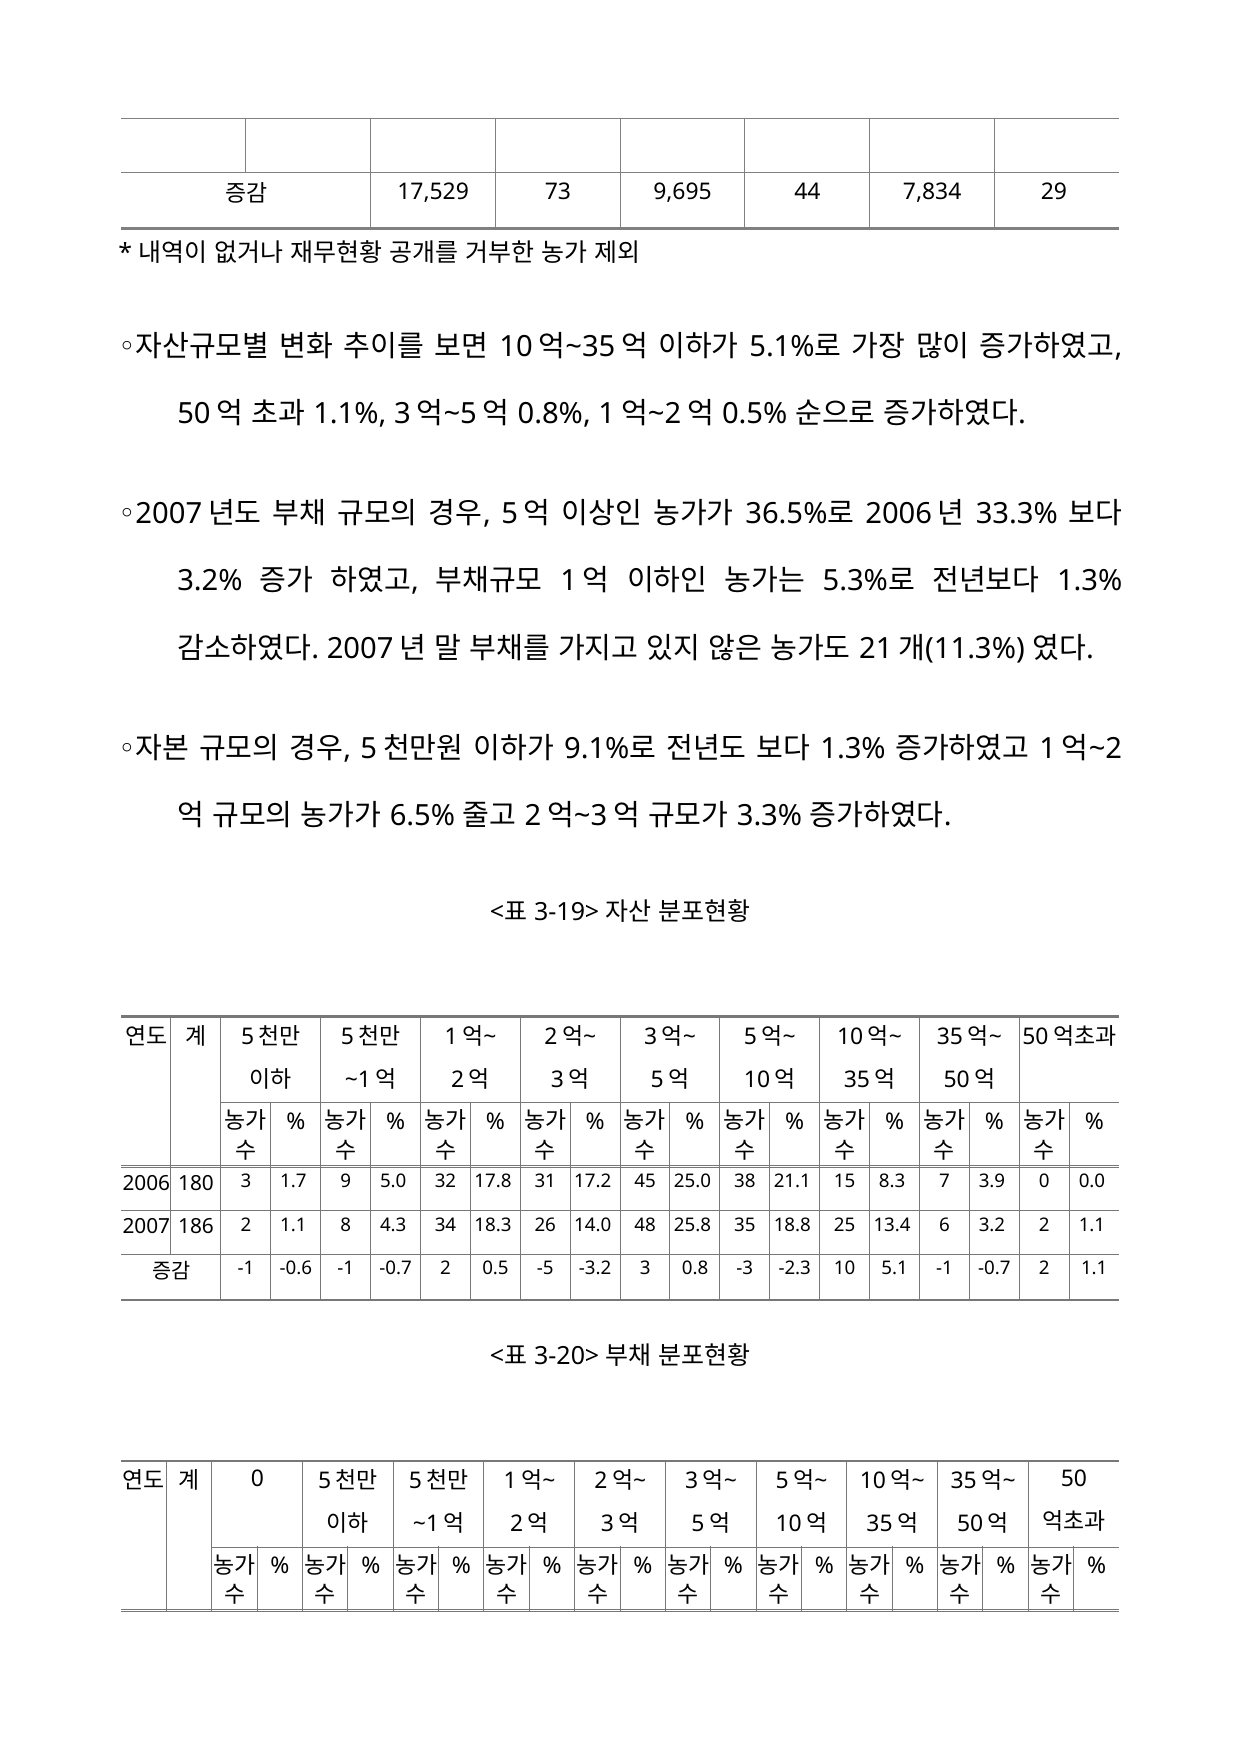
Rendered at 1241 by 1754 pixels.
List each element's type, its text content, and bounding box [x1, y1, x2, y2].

table_cell 14.0 [571, 1211, 620, 1254]
table_cell -1 [221, 1255, 270, 1299]
table_cell [621, 119, 744, 172]
table_cell 2 [221, 1211, 270, 1254]
table_cell 17,529 [371, 173, 495, 227]
table_header 35억~ 50억 [938, 1462, 1028, 1546]
table_cell 농가수 [847, 1548, 892, 1609]
table_cell 농가수 [303, 1548, 347, 1609]
table_cell 29 [995, 173, 1119, 227]
table_cell 25 [820, 1211, 869, 1254]
table_cell -0.7 [371, 1255, 420, 1299]
table_cell 17.2 [571, 1168, 620, 1210]
table_header 1억~ 2억 [484, 1462, 574, 1546]
table_cell 6 [920, 1211, 969, 1254]
table_cell 증감 [121, 1255, 220, 1299]
table_cell 7 [920, 1168, 969, 1210]
text <표 3-19> 자산 분포현황 [118, 891, 1122, 927]
table_cell 10 [820, 1255, 869, 1299]
table_cell % [471, 1103, 520, 1165]
table_cell [870, 119, 994, 172]
table_cell % [670, 1103, 719, 1165]
table_header 3억~ 5억 [666, 1462, 756, 1546]
table_cell 44 [745, 173, 869, 227]
table_cell 5.1 [870, 1255, 919, 1299]
table_cell 0 [1020, 1168, 1069, 1210]
text * 내역이 없거나 재무현황 공개를 거부한 농가 제외 [118, 232, 1122, 269]
table_cell 48 [621, 1211, 669, 1254]
table_cell -5 [521, 1255, 570, 1299]
table_header 50억초과 [1020, 1018, 1119, 1102]
table_cell 농가수 [938, 1548, 982, 1609]
table_cell 농가수 [575, 1548, 620, 1609]
table_cell 농가수 [720, 1103, 769, 1165]
table_header 5천만 이하 [303, 1462, 393, 1546]
table_cell % [530, 1548, 574, 1609]
table_header 3억~ 5억 [621, 1018, 719, 1102]
table_cell 5.0 [371, 1168, 420, 1210]
table_cell 농가수 [212, 1548, 257, 1609]
table_cell % [870, 1103, 919, 1165]
table_cell 2006 [121, 1168, 170, 1210]
table_cell % [271, 1103, 320, 1165]
table_header 5억~ 10억 [757, 1462, 846, 1546]
table_cell 34 [421, 1211, 470, 1254]
table_cell 18.3 [471, 1211, 520, 1254]
table_cell 9 [321, 1168, 370, 1210]
table_header 계 [171, 1018, 220, 1165]
table_cell % [711, 1548, 756, 1609]
table_cell 17.8 [471, 1168, 520, 1210]
table_header 10억~ 35억 [847, 1462, 937, 1546]
table_cell % [893, 1548, 937, 1609]
table_cell [745, 119, 869, 172]
table_header 2억~ 3억 [575, 1462, 665, 1546]
table_cell 180 [171, 1168, 220, 1210]
table_cell -2.3 [770, 1255, 819, 1299]
table_cell 25.0 [670, 1168, 719, 1210]
text ◦자산규모별 변화 추이를 보면 10억~35억 이하가 5.1%로 가장 많이 증가하였고, 50억 초과 1.1%, 3억~5억 0.8%, 1억~2억 0.5% 순으로 증가하였다. [118, 322, 1122, 432]
table_cell -1 [321, 1255, 370, 1299]
table_header 0 [212, 1462, 302, 1546]
table_cell 15 [820, 1168, 869, 1210]
table_cell -3 [720, 1255, 769, 1299]
table_header 5천만 ~1억 [394, 1462, 483, 1546]
table_cell 농가수 [757, 1548, 801, 1609]
table_cell 25.8 [670, 1211, 719, 1254]
table_cell 농가수 [1020, 1103, 1069, 1165]
table_cell 농가수 [394, 1548, 438, 1609]
table_cell 18.8 [770, 1211, 819, 1254]
table_cell 농가수 [421, 1103, 470, 1165]
table_cell 2 [1020, 1255, 1069, 1299]
table_cell 농가수 [321, 1103, 370, 1165]
table_cell 증감 [121, 173, 370, 227]
table_header 10억~ 35억 [820, 1018, 919, 1102]
table_cell [121, 119, 245, 172]
table_cell -0.6 [271, 1255, 320, 1299]
table_header 5천만 ~1억 [321, 1018, 420, 1102]
table_cell 21.1 [770, 1168, 819, 1210]
text <표 3-20> 부채 분포현황 [118, 1335, 1122, 1372]
table_cell 농가수 [820, 1103, 869, 1165]
table_cell % [802, 1548, 846, 1609]
table_cell 1.1 [1070, 1211, 1119, 1254]
table_cell % [439, 1548, 483, 1609]
table_cell 3 [621, 1255, 669, 1299]
table_cell 32 [421, 1168, 470, 1210]
table_cell % [348, 1548, 393, 1609]
table_cell % [258, 1548, 302, 1609]
table_cell 8 [321, 1211, 370, 1254]
table_cell 3 [221, 1168, 270, 1210]
table_cell [496, 119, 620, 172]
table_cell 7,834 [870, 173, 994, 227]
table_cell 13.4 [870, 1211, 919, 1254]
table_cell [371, 119, 495, 172]
table_cell 3.2 [970, 1211, 1019, 1254]
table_cell % [371, 1103, 420, 1165]
table_cell % [1070, 1103, 1119, 1165]
table_cell % [1074, 1548, 1119, 1609]
table_cell 3.9 [970, 1168, 1019, 1210]
table_cell 0.8 [670, 1255, 719, 1299]
table_cell % [571, 1103, 620, 1165]
table_cell -1 [920, 1255, 969, 1299]
table_cell 0.5 [471, 1255, 520, 1299]
table_header 연도 [121, 1462, 166, 1609]
table_cell % [770, 1103, 819, 1165]
table_header 연도 [121, 1018, 170, 1165]
table_header 5천만 이하 [221, 1018, 320, 1102]
table_cell 1.1 [1070, 1255, 1119, 1299]
table_cell 31 [521, 1168, 570, 1210]
table_cell 농가수 [920, 1103, 969, 1165]
table_cell 38 [720, 1168, 769, 1210]
table_cell 농가수 [1029, 1548, 1073, 1609]
text ◦자본 규모의 경우, 5천만원 이하가 9.1%로 전년도 보다 1.3% 증가하였고 1억~2억 규모의 농가가 6.5% 줄고 2억~3억 규모가 3.3% 증가하였다. [118, 724, 1122, 834]
table_cell 농가수 [521, 1103, 570, 1165]
table_header 35억~ 50억 [920, 1018, 1019, 1102]
table_cell 4.3 [371, 1211, 420, 1254]
table_cell 2 [1020, 1211, 1069, 1254]
table_cell 2 [421, 1255, 470, 1299]
table_cell 73 [496, 173, 620, 227]
table_cell -0.7 [970, 1255, 1019, 1299]
table_cell 1.7 [271, 1168, 320, 1210]
table_cell 농가수 [484, 1548, 529, 1609]
table_cell 186 [171, 1211, 220, 1254]
table_cell -3.2 [571, 1255, 620, 1299]
table_cell 26 [521, 1211, 570, 1254]
table_cell 농가수 [666, 1548, 710, 1609]
table_cell [995, 119, 1119, 172]
table_cell % [983, 1548, 1028, 1609]
table_cell 35 [720, 1211, 769, 1254]
table_cell 농가수 [221, 1103, 270, 1165]
table_cell % [621, 1548, 665, 1609]
table_cell 2007 [121, 1211, 170, 1254]
table_cell 8.3 [870, 1168, 919, 1210]
table_header 5억~ 10억 [720, 1018, 819, 1102]
text ◦2007년도 부채 규모의 경우, 5억 이상인 농가가 36.5%로 2006년 33.3% 보다 3.2% 증가 하였고, 부채규모 1억 이하인 농가는 5.3%로 전년보다 1.3% 감소하였다. 2007년 말 부채를 가지고 있지 않은 농가도 21개(11.3%) 였다. [118, 489, 1122, 667]
table_header 2억~ 3억 [521, 1018, 620, 1102]
table_cell 0.0 [1070, 1168, 1119, 1210]
table_header 1억~ 2억 [421, 1018, 520, 1102]
table_cell 45 [621, 1168, 669, 1210]
table_header 계 [167, 1462, 211, 1609]
table_header 50억초과 [1029, 1462, 1119, 1546]
table_cell 농가수 [621, 1103, 669, 1165]
table_cell [246, 119, 370, 172]
table_cell % [970, 1103, 1019, 1165]
table_cell 1.1 [271, 1211, 320, 1254]
table_cell 9,695 [621, 173, 744, 227]
